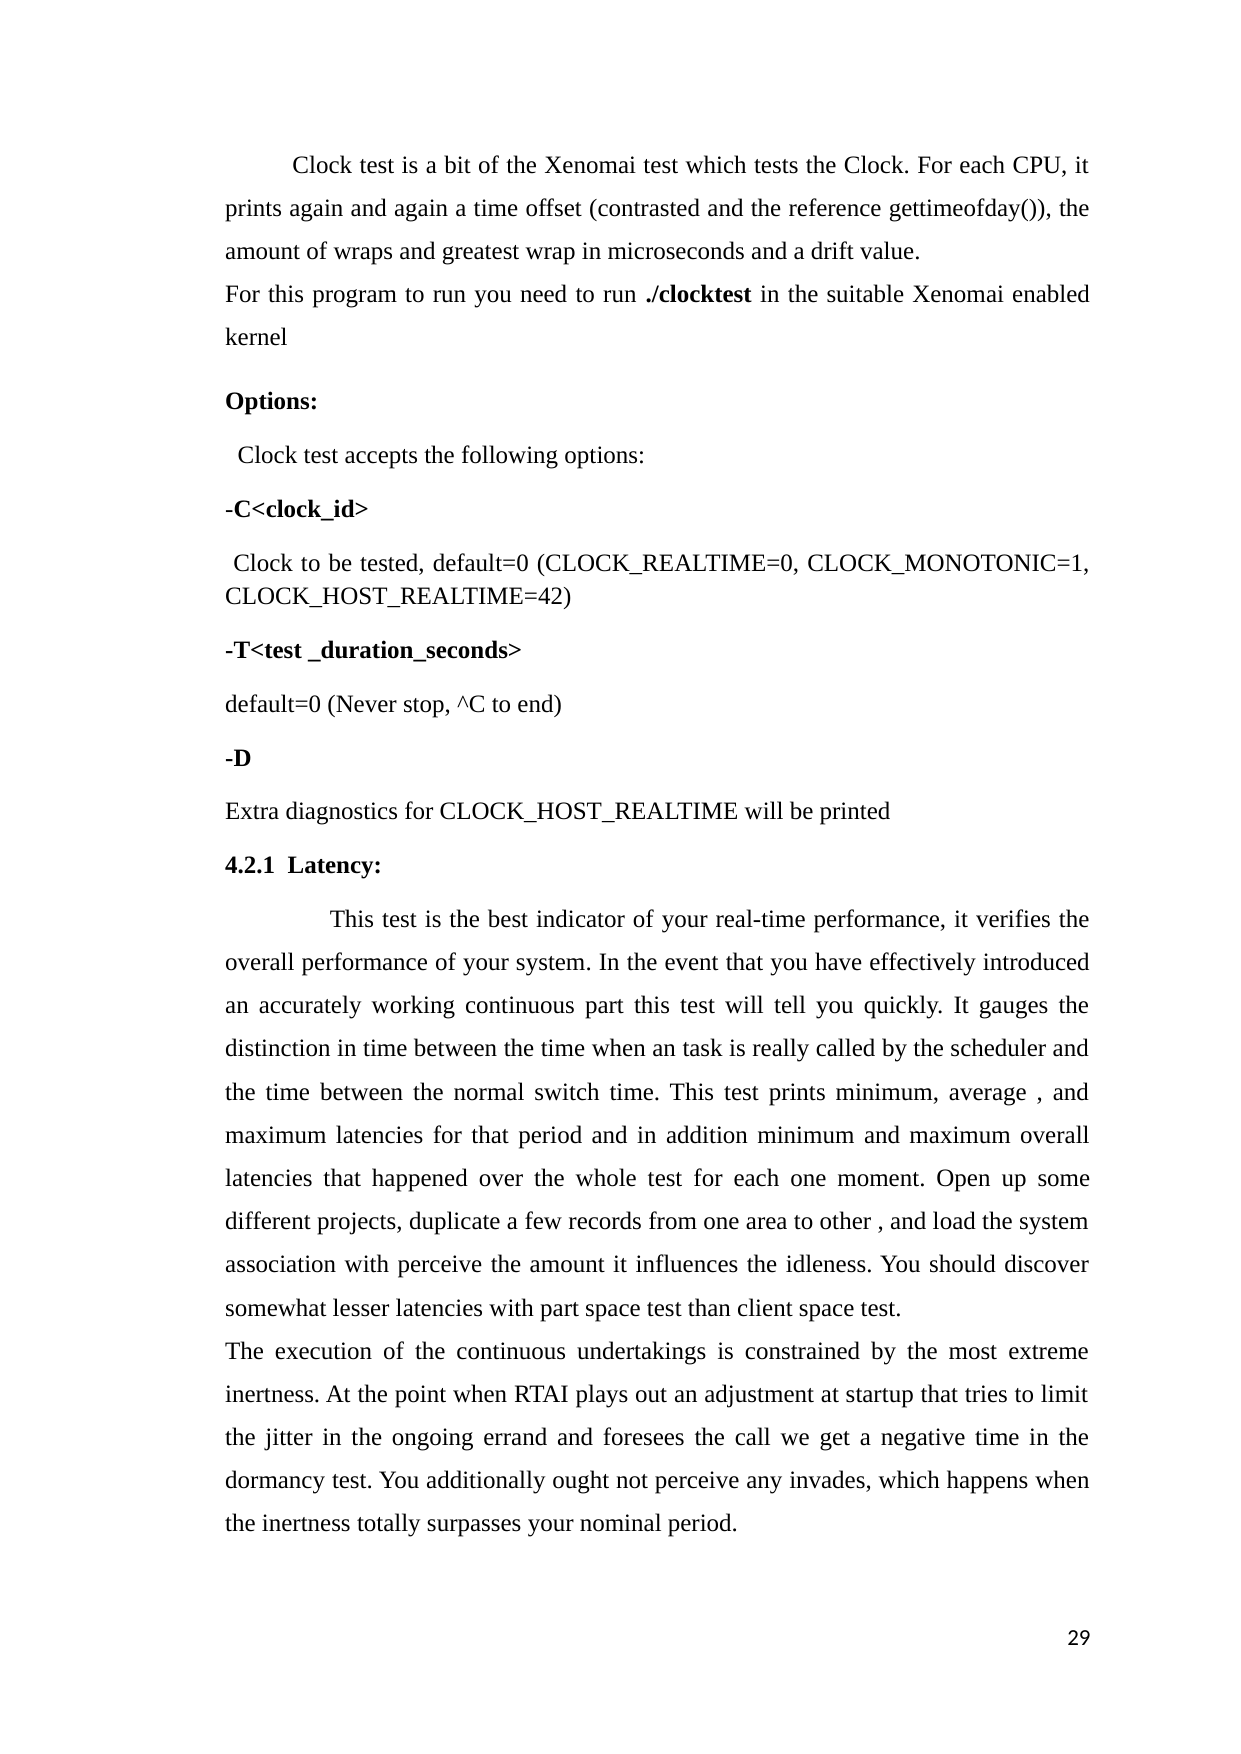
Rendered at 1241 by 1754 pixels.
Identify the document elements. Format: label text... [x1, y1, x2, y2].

text Clock to be tested, default=0 (CLOCK_REALTIME=0, CLOCK_MONOTONIC=1, CLOCK_HOST_REALTIME=42) [225, 548, 1090, 610]
text default=0 (Never stop, ^C to end) [225, 689, 1090, 717]
text Clock test is a bit of the Xenomai test which tests the Clock. For each CPU, it prints again and again a time offset (contrasted and the reference gettimeofday()), the amount of wraps and greatest wrap in microseconds and a drift value. [225, 150, 1090, 265]
text -C<clock_id> [225, 494, 1090, 523]
subtitle Options: [225, 386, 1090, 415]
text The execution of the continuous undertakings is constrained by the most extreme inertness. At the point when RTAI plays out an adjustment at startup that tries to limit the jitter in the ongoing errand and foresees the call we get a negative time in the dormancy test. You additionally ought not perceive any invades, which happens when the inertness totally surpasses your nominal period. [225, 1336, 1090, 1537]
text -T<test _duration_seconds> [225, 635, 1090, 664]
text For this program to run you need to run ./clocktest in the suitable Xenomai enabled kernel [225, 279, 1090, 351]
subtitle 4.2.1 Latency: [225, 850, 1090, 879]
text This test is the best indicator of your real-time performance, it verifies the overall performance of your system. In the event that you have effectively introduced an accurately working continuous part this test will tell you quickly. It gauges the distinction in time between the time when an task is really called by the scheduler and the time between the normal switch time. This test prints minimum, average , and maximum latencies for that period and in addition minimum and maximum overall latencies that happened over the whole test for each one moment. Open up some different projects, duplicate a few records from one area to other , and load the system association with perceive the amount it influences the idleness. You should discover somewhat lesser latencies with part space test than client space test. [225, 904, 1090, 1321]
text Clock test accepts the following options: [225, 440, 1090, 469]
text -D [225, 743, 1090, 771]
subtitle Extra diagnostics for CLOCK_HOST_REALTIME will be printed [225, 796, 1090, 825]
